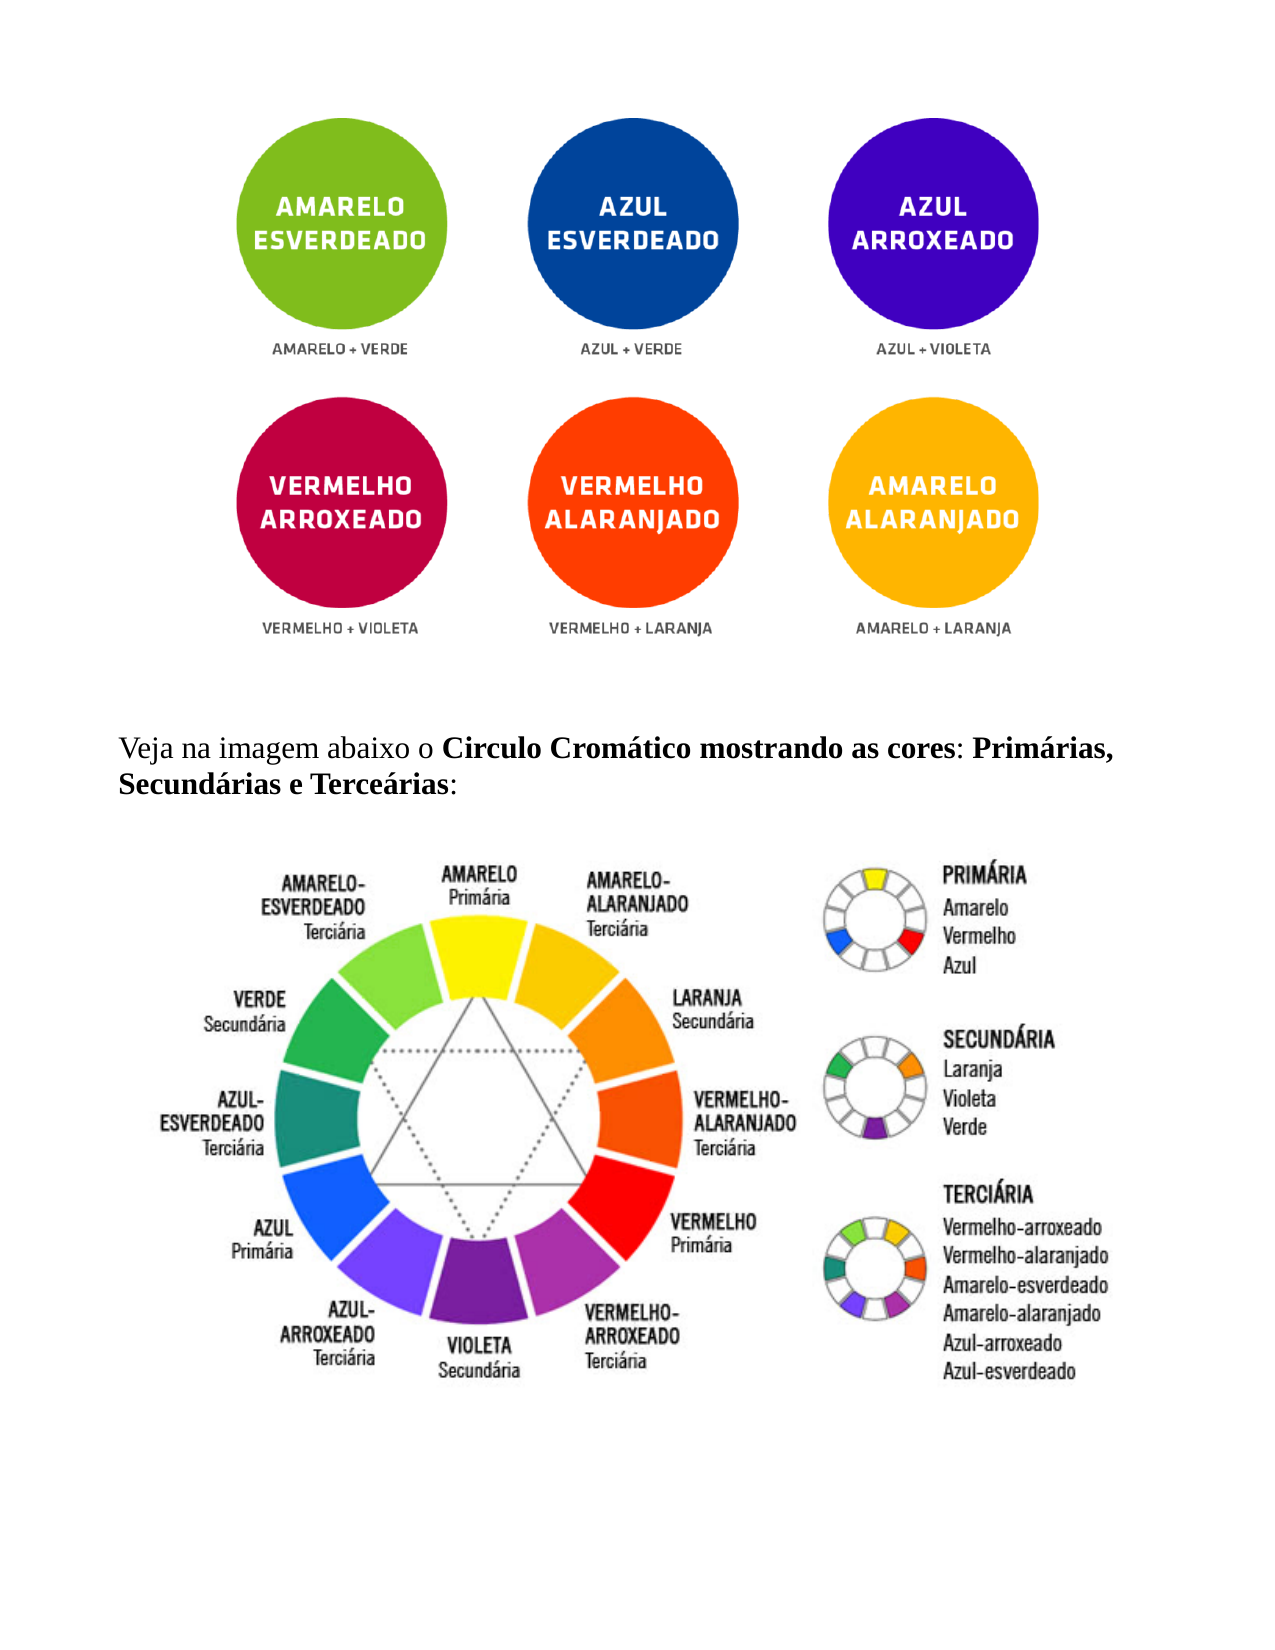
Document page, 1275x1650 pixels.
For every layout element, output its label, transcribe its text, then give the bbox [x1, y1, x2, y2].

picture [236, 118, 1039, 637]
text Veja na imagem abaixo o Circulo Cromático mostrando as cores: Primárias, Secundárias e Terceárias: [118, 729, 1157, 801]
picture [137, 836, 1138, 1406]
